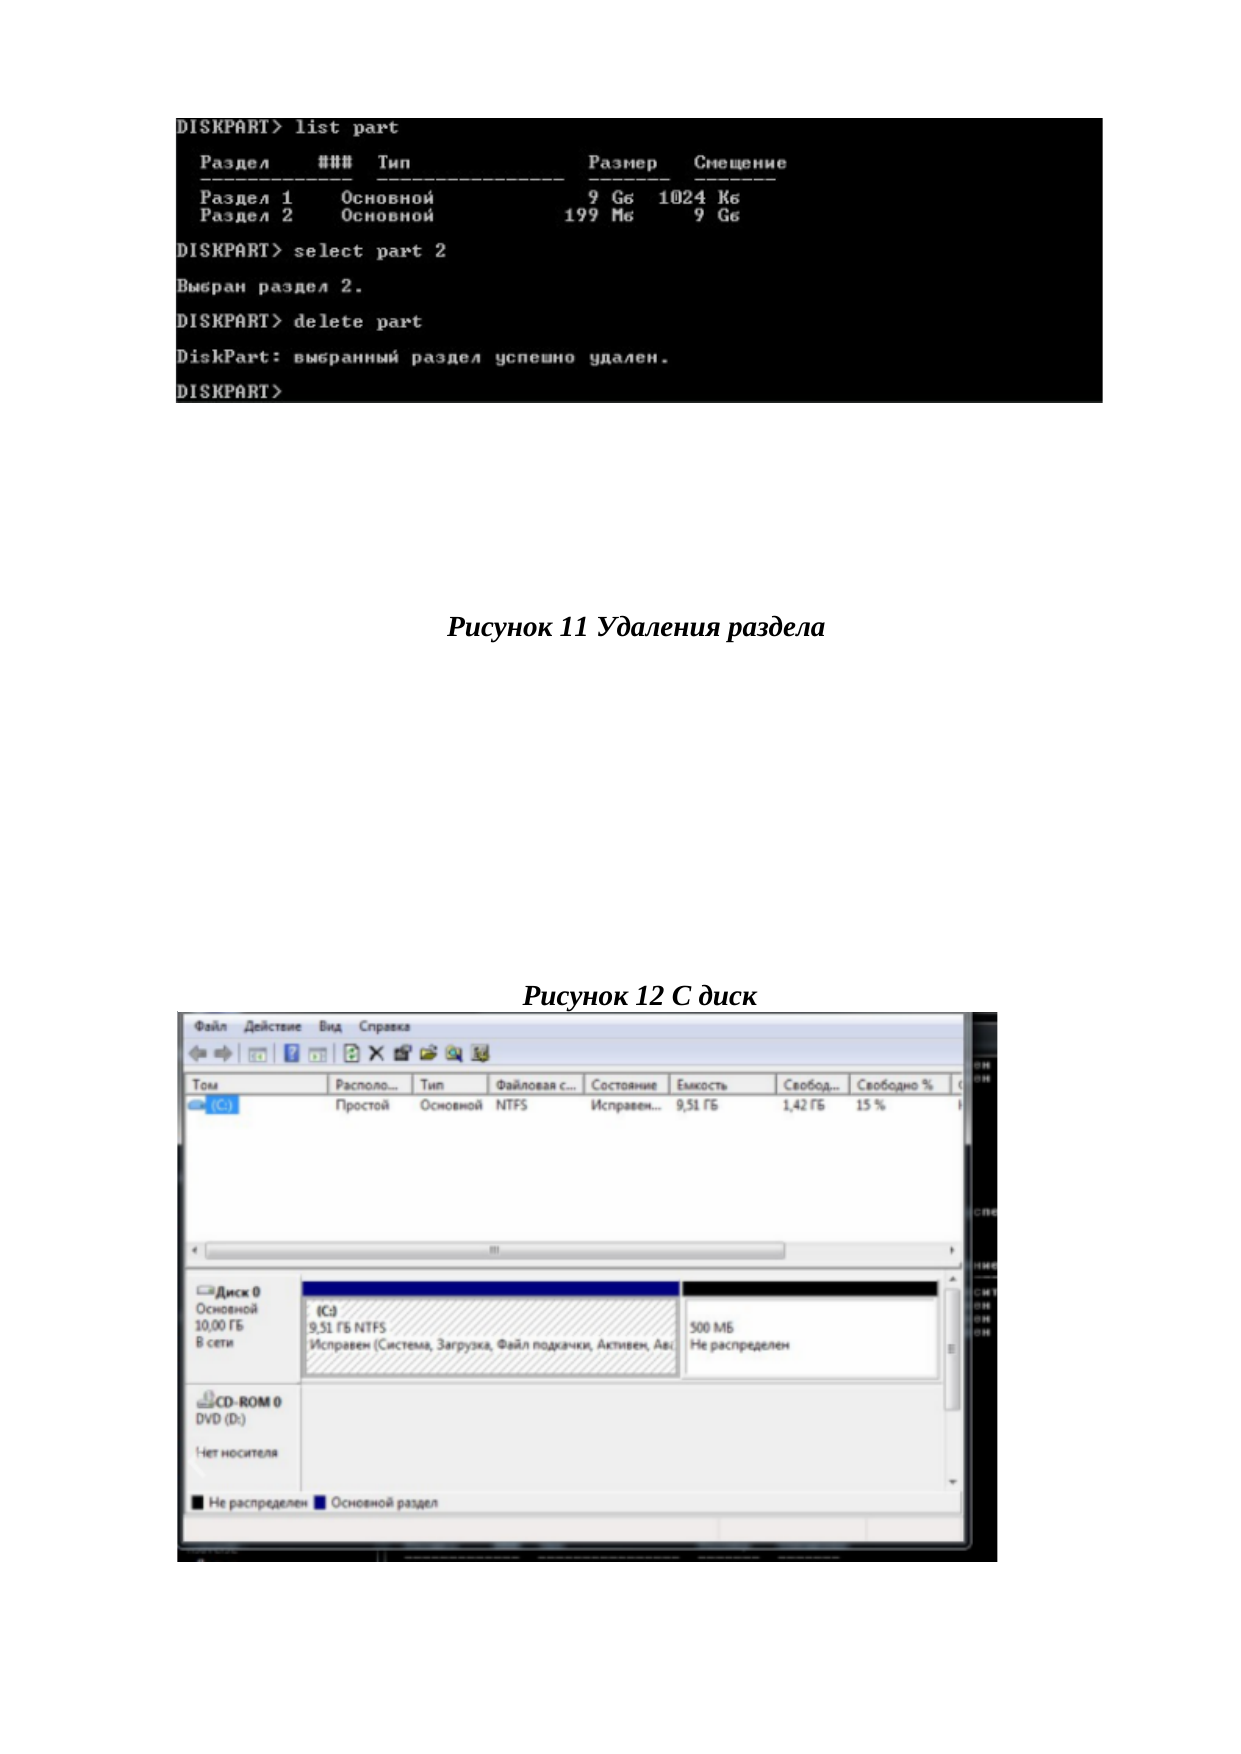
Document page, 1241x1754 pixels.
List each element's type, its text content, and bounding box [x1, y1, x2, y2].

text Рисунок 11 Удаления раздела [178, 609, 1097, 642]
text Рисунок 12 С диск [178, 978, 1104, 1012]
